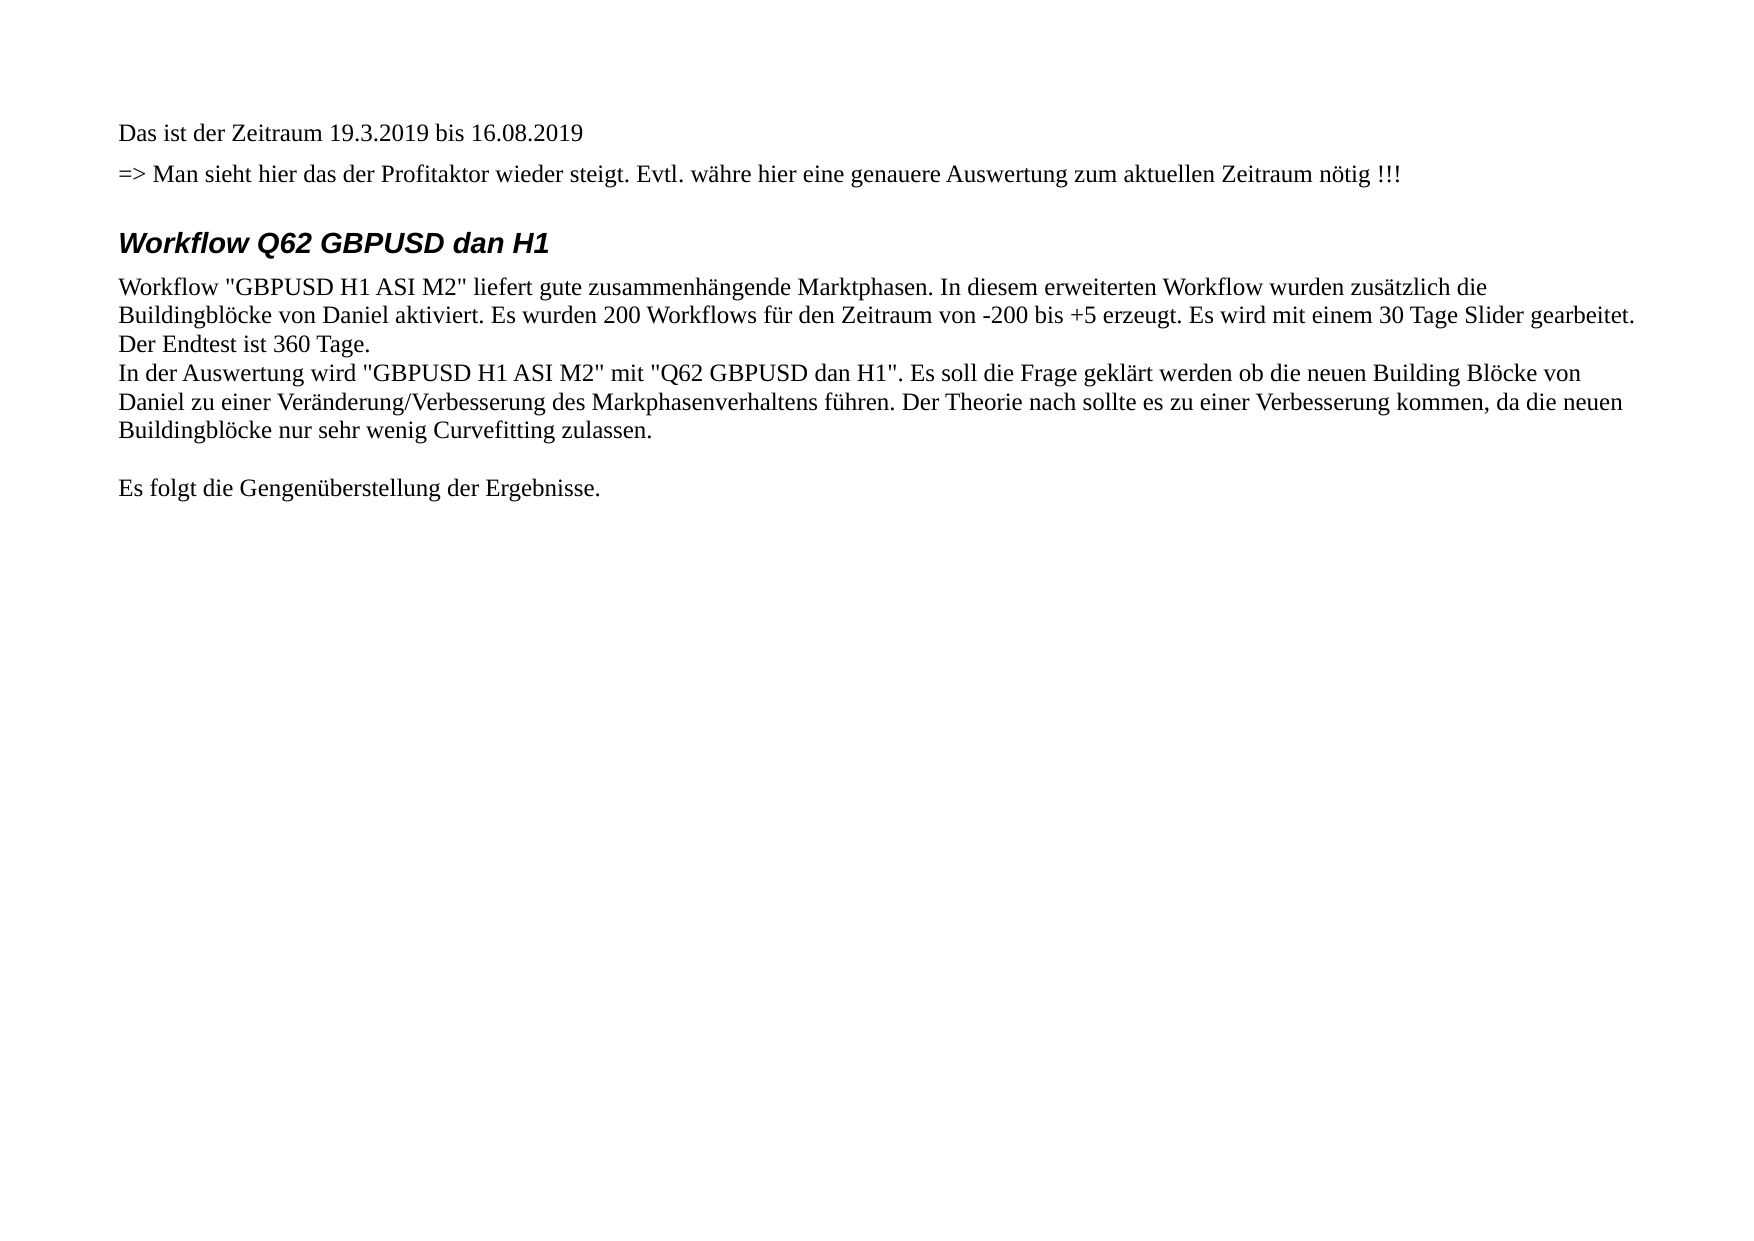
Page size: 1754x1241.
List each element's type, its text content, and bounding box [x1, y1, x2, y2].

text Es folgt die Gengenüberstellung der Ergebnisse. [118, 473, 1636, 502]
text Workflow "GBPUSD H1 ASI M2" liefert gute zusammenhängende Marktphasen. In diesem erweiterten Workflow wurden zusätzlich die Buildingblöcke von Daniel aktiviert. Es wurden 200 Workflows für den Zeitraum von -200 bis +5 erzeugt. Es wird mit einem 30 Tage Slider gearbeitet. Der Endtest ist 360 Tage. [118, 272, 1636, 358]
text Das ist der Zeitraum 19.3.2019 bis 16.08.2019 [118, 118, 1636, 147]
text In der Auswertung wird "GBPUSD H1 ASI M2" mit "Q62 GBPUSD dan H1". Es soll die Frage geklärt werden ob die neuen Building Blöcke von Daniel zu einer Veränderung/Verbesserung des Markphasenverhaltens führen. Der Theorie nach sollte es zu einer Verbesserung kommen, da die neuen Buildingblöcke nur sehr wenig Curvefitting zulassen. [118, 358, 1636, 444]
subtitle Workflow Q62 GBPUSD dan H1 [118, 226, 1636, 259]
text => Man sieht hier das der Profitaktor wieder steigt. Evtl. währe hier eine genauere Auswertung zum aktuellen Zeitraum nötig !!! [118, 159, 1636, 188]
